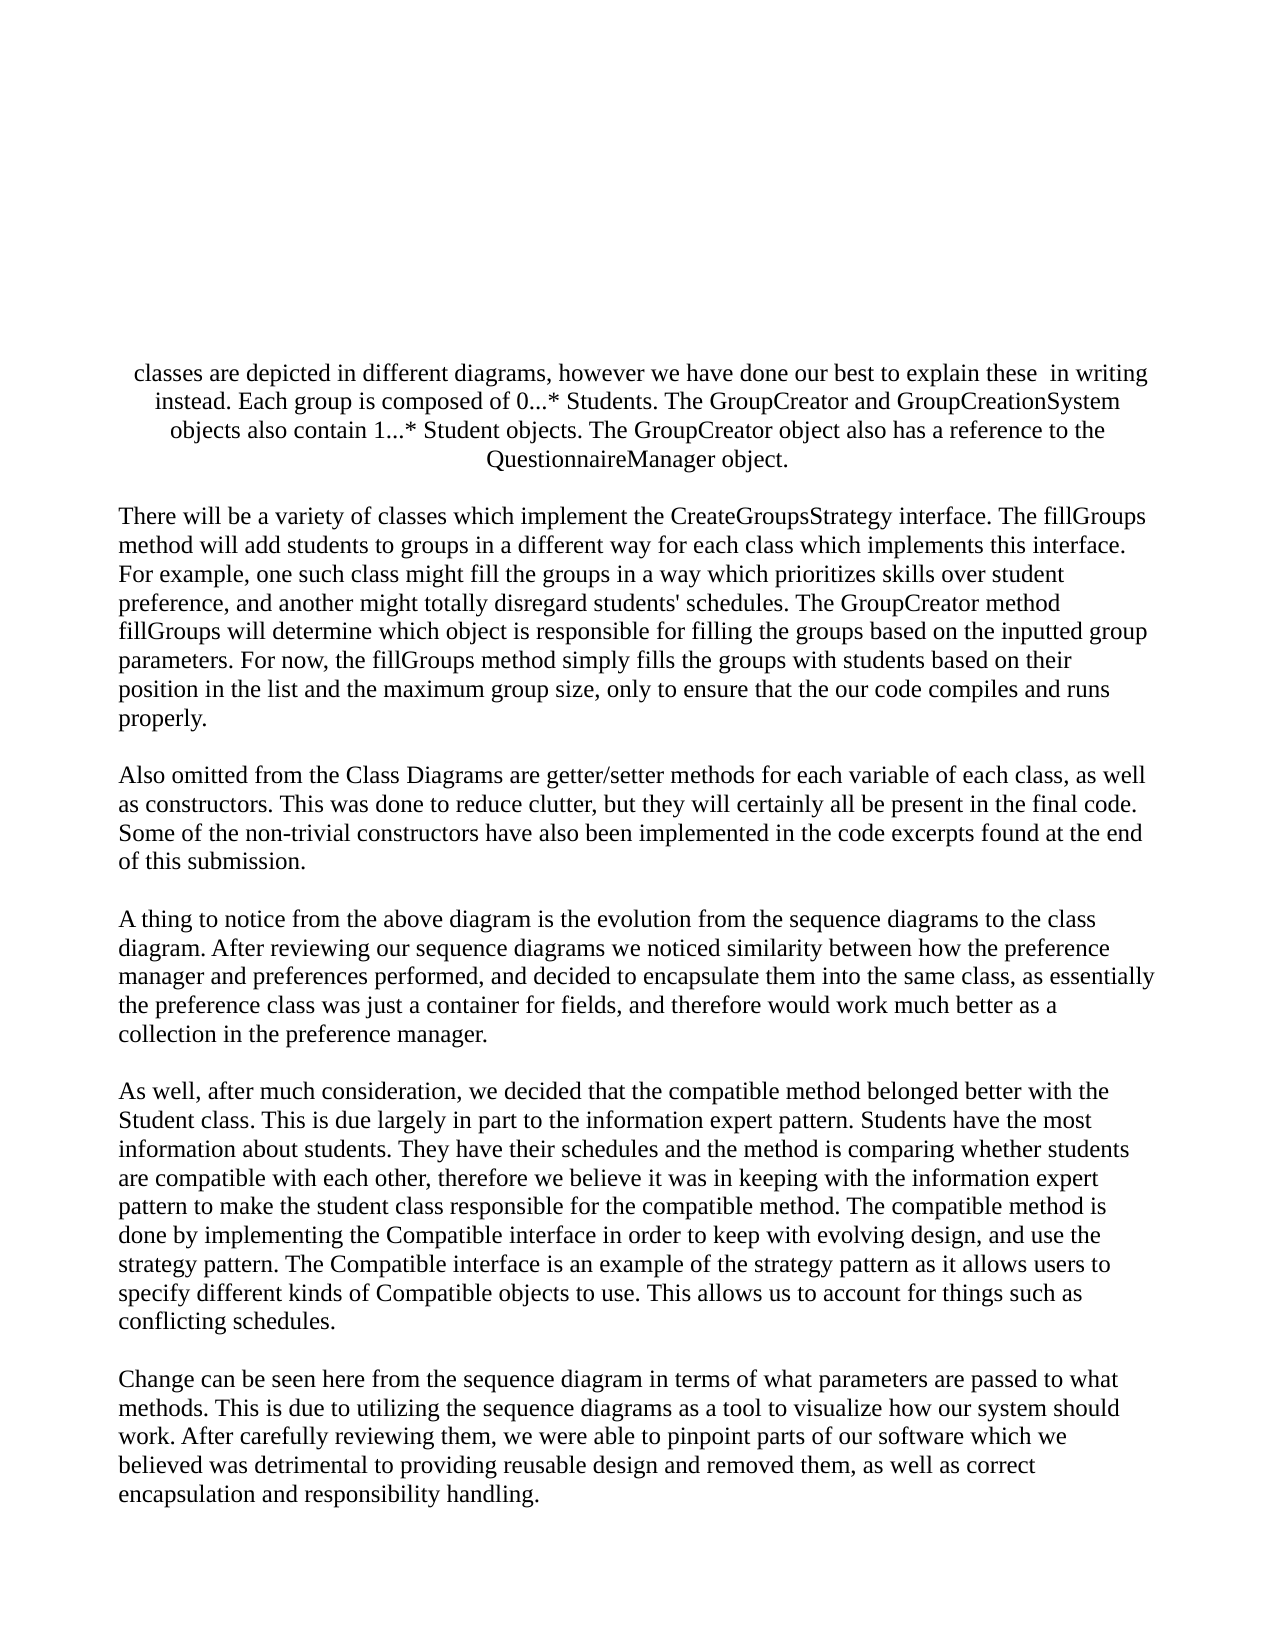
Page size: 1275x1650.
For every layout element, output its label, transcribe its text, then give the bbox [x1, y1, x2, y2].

text A thing to notice from the above diagram is the evolution from the sequence diagrams to the class diagram. After reviewing our sequence diagrams we noticed similarity between how the preference manager and preferences performed, and decided to encapsulate them into the same class, as essentially the preference class was just a container for fields, and therefore would work much better as a collection in the preference manager. [118, 904, 1157, 1048]
text Also omitted from the Class Diagrams are getter/setter methods for each variable of each class, as well as constructors. This was done to reduce clutter, but they will certainly all be present in the final code. Some of the non-trivial constructors have also been implemented in the code excerpts found at the end of this submission. [118, 760, 1157, 875]
text Change can be seen here from the sequence diagram in terms of what parameters are passed to what methods. This is due to utilizing the sequence diagrams as a tool to visualize how our system should work. After carefully reviewing them, we were able to pinpoint parts of our software which we believed was detrimental to providing reusable design and removed them, as well as correct encapsulation and responsibility handling. [118, 1364, 1157, 1508]
text As well, after much consideration, we decided that the compatible method belonged better with the Student class. This is due largely in part to the information expert pattern. Students have the most information about students. They have their schedules and the method is comparing whether students are compatible with each other, therefore we believe it was in keeping with the information expert pattern to make the student class responsible for the compatible method. The compatible method is done by implementing the Compatible interface in order to keep with evolving design, and use the strategy pattern. The Compatible interface is an example of the strategy pattern as it allows users to specify different kinds of Compatible objects to use. This allows us to account for things such as conflicting schedules. [118, 1076, 1157, 1335]
text There will be a variety of classes which implement the CreateGroupsStrategy interface. The fillGroups method will add students to groups in a different way for each class which implements this interface. For example, one such class might fill the groups in a way which prioritizes skills over student preference, and another might totally disregard students' schedules. The GroupCreator method fillGroups will determine which object is responsible for filling the groups based on the inputted group parameters. For now, the fillGroups method simply fills the groups with students based on their position in the list and the maximum group size, only to ensure that the our code compiles and runs properly. [118, 501, 1157, 731]
text classes are depicted in different diagrams, however we have done our best to explain these in writing instead. Each group is composed of 0...* Students. The GroupCreator and GroupCreationSystem objects also contain 1...* Student objects. The GroupCreator object also has a reference to the QuestionnaireManager object. [118, 358, 1157, 473]
